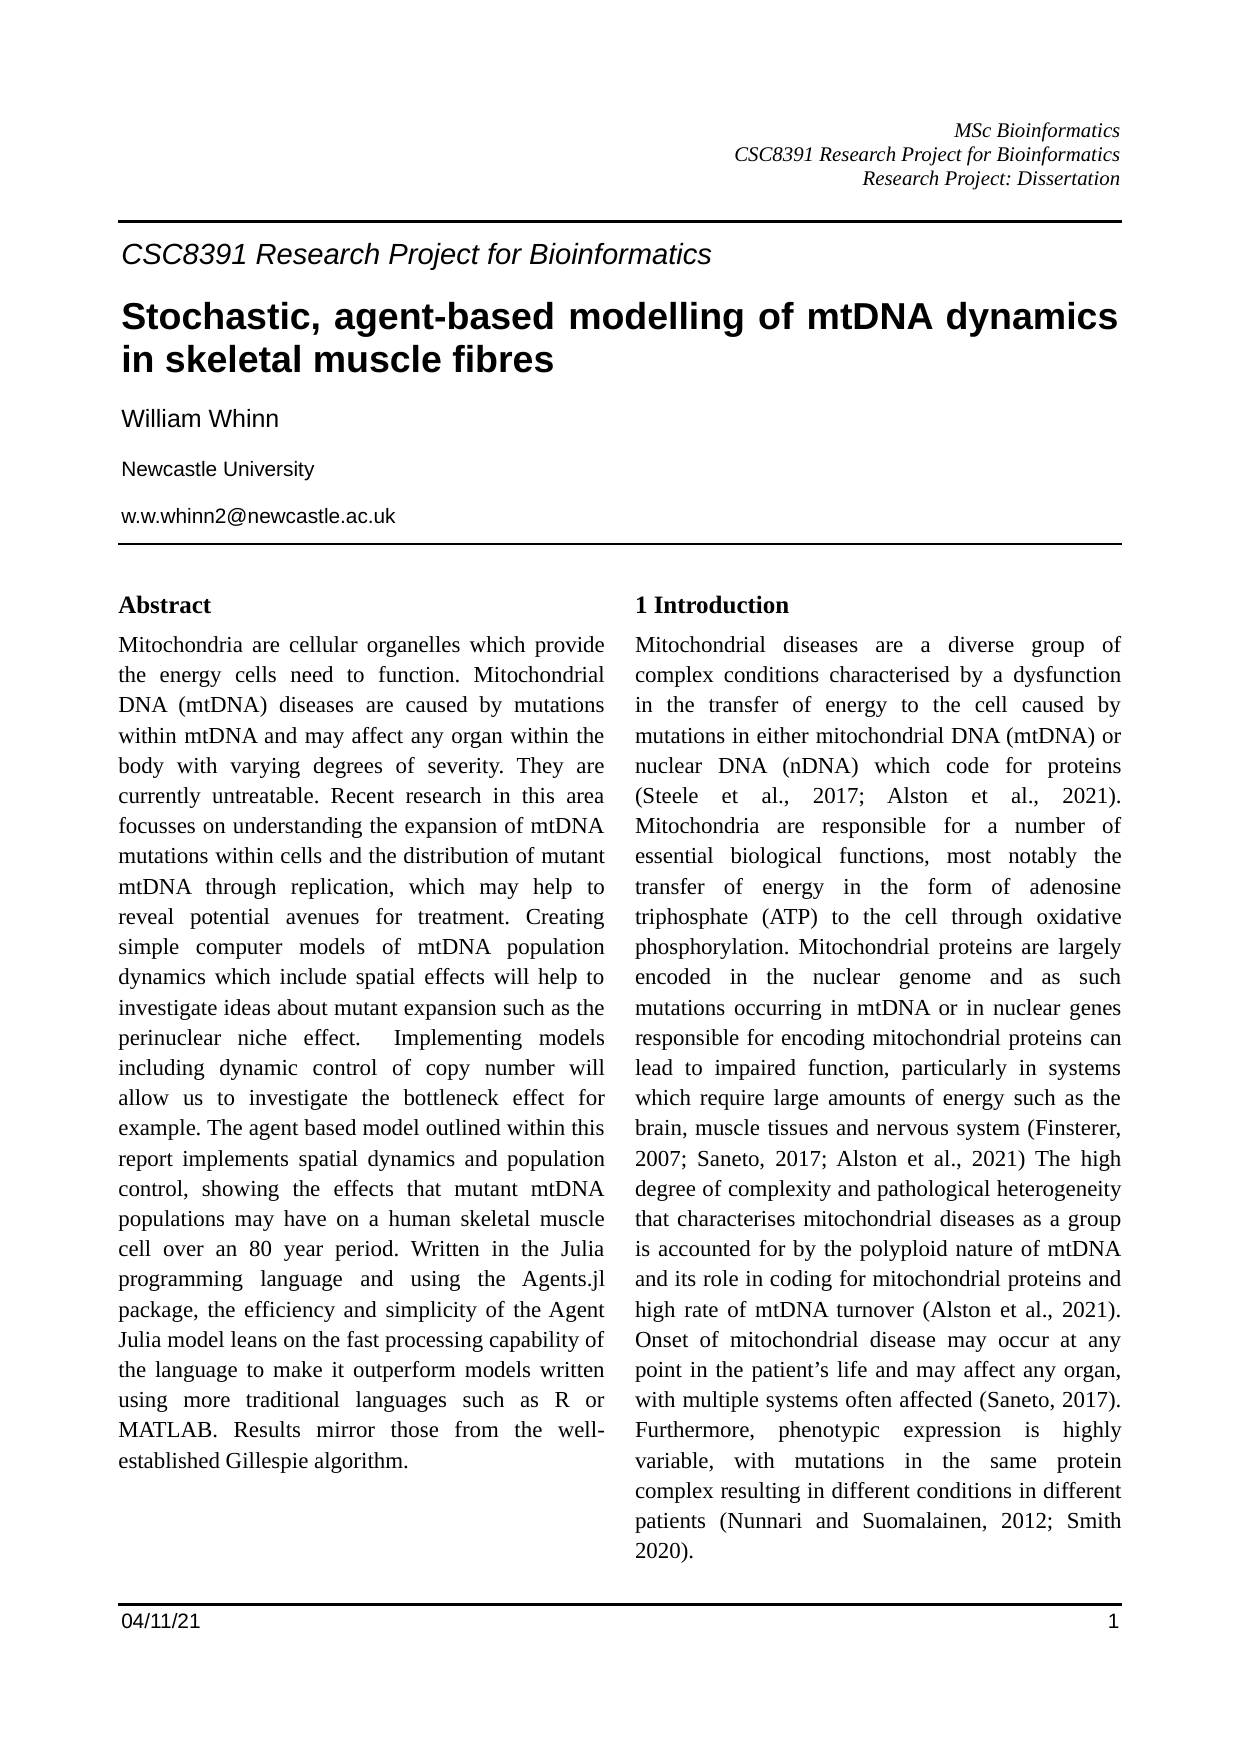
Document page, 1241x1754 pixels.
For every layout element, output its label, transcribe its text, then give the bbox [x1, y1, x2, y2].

text Mitochondria are cellular organelles which provide the energy cells need to function. Mitochondrial DNA (mtDNA) diseases are caused by mutations within mtDNA and may affect any organ within the body with varying degrees of severity. They are currently untreatable. Recent research in this area focusses on understanding the expansion of mtDNA mutations within cells and the distribution of mutant mtDNA through replication, which may help to reveal potential avenues for treatment. Creating simple computer models of mtDNA population dynamics which include spatial effects will help to investigate ideas about mutant expansion such as the perinuclear niche effect. Implementing models including dynamic control of copy number will allow us to investigate the bottleneck effect for example. The agent based model outlined within this report implements spatial dynamics and population control, showing the effects that mutant mtDNA populations may have on a human skeletal muscle cell over an 80 year period. Written in the Julia programming language and using the Agents.jl package, the efficiency and simplicity of the Agent Julia model leans on the fast processing capability of the language to make it outperform models written using more traditional languages such as R or MATLAB. Results mirror those from the well-established Gillespie algorithm. [118, 631, 605, 1473]
table_header CSC8391 Research Project for Bioinformatics Stochastic, agent-based modelling of mtDNA dynamics in skeletal muscle fibres William Whinn Newcastle University w.w.whinn2@newcastle.ac.uk [118, 223, 1122, 542]
subtitle Abstract [118, 591, 605, 619]
text Mitochondrial diseases are a diverse group of complex conditions characterised by a dysfunction in the transfer of energy to the cell caused by mutations in either mitochondrial DNA (mtDNA) or nuclear DNA (nDNA) which code for proteins (Steele et al., 2017; Alston et al., 2021). Mitochondria are responsible for a number of essential biological functions, most notably the transfer of energy in the form of adenosine triphosphate (ATP) to the cell through oxidative phosphorylation. Mitochondrial proteins are largely encoded in the nuclear genome and as such mutations occurring in mtDNA or in nuclear genes responsible for encoding mitochondrial proteins can lead to impaired function, particularly in systems which require large amounts of energy such as the brain, muscle tissues and nervous system (Finsterer, 2007; Saneto, 2017; Alston et al., 2021) The high degree of complexity and pathological heterogeneity that characterises mitochondrial diseases as a group is accounted for by the polyploid nature of mtDNA and its role in coding for mitochondrial proteins and high rate of mtDNA turnover (Alston et al., 2021). Onset of mitochondrial disease may occur at any point in the patient’s life and may affect any organ, with multiple systems often affected (Saneto, 2017). Furthermore, phenotypic expression is highly variable, with mutations in the same protein complex resulting in different conditions in different patients (Nunnari and Suomalainen, 2012; Smith 2020). [635, 631, 1122, 1564]
subtitle 1 Introduction [635, 591, 1122, 619]
